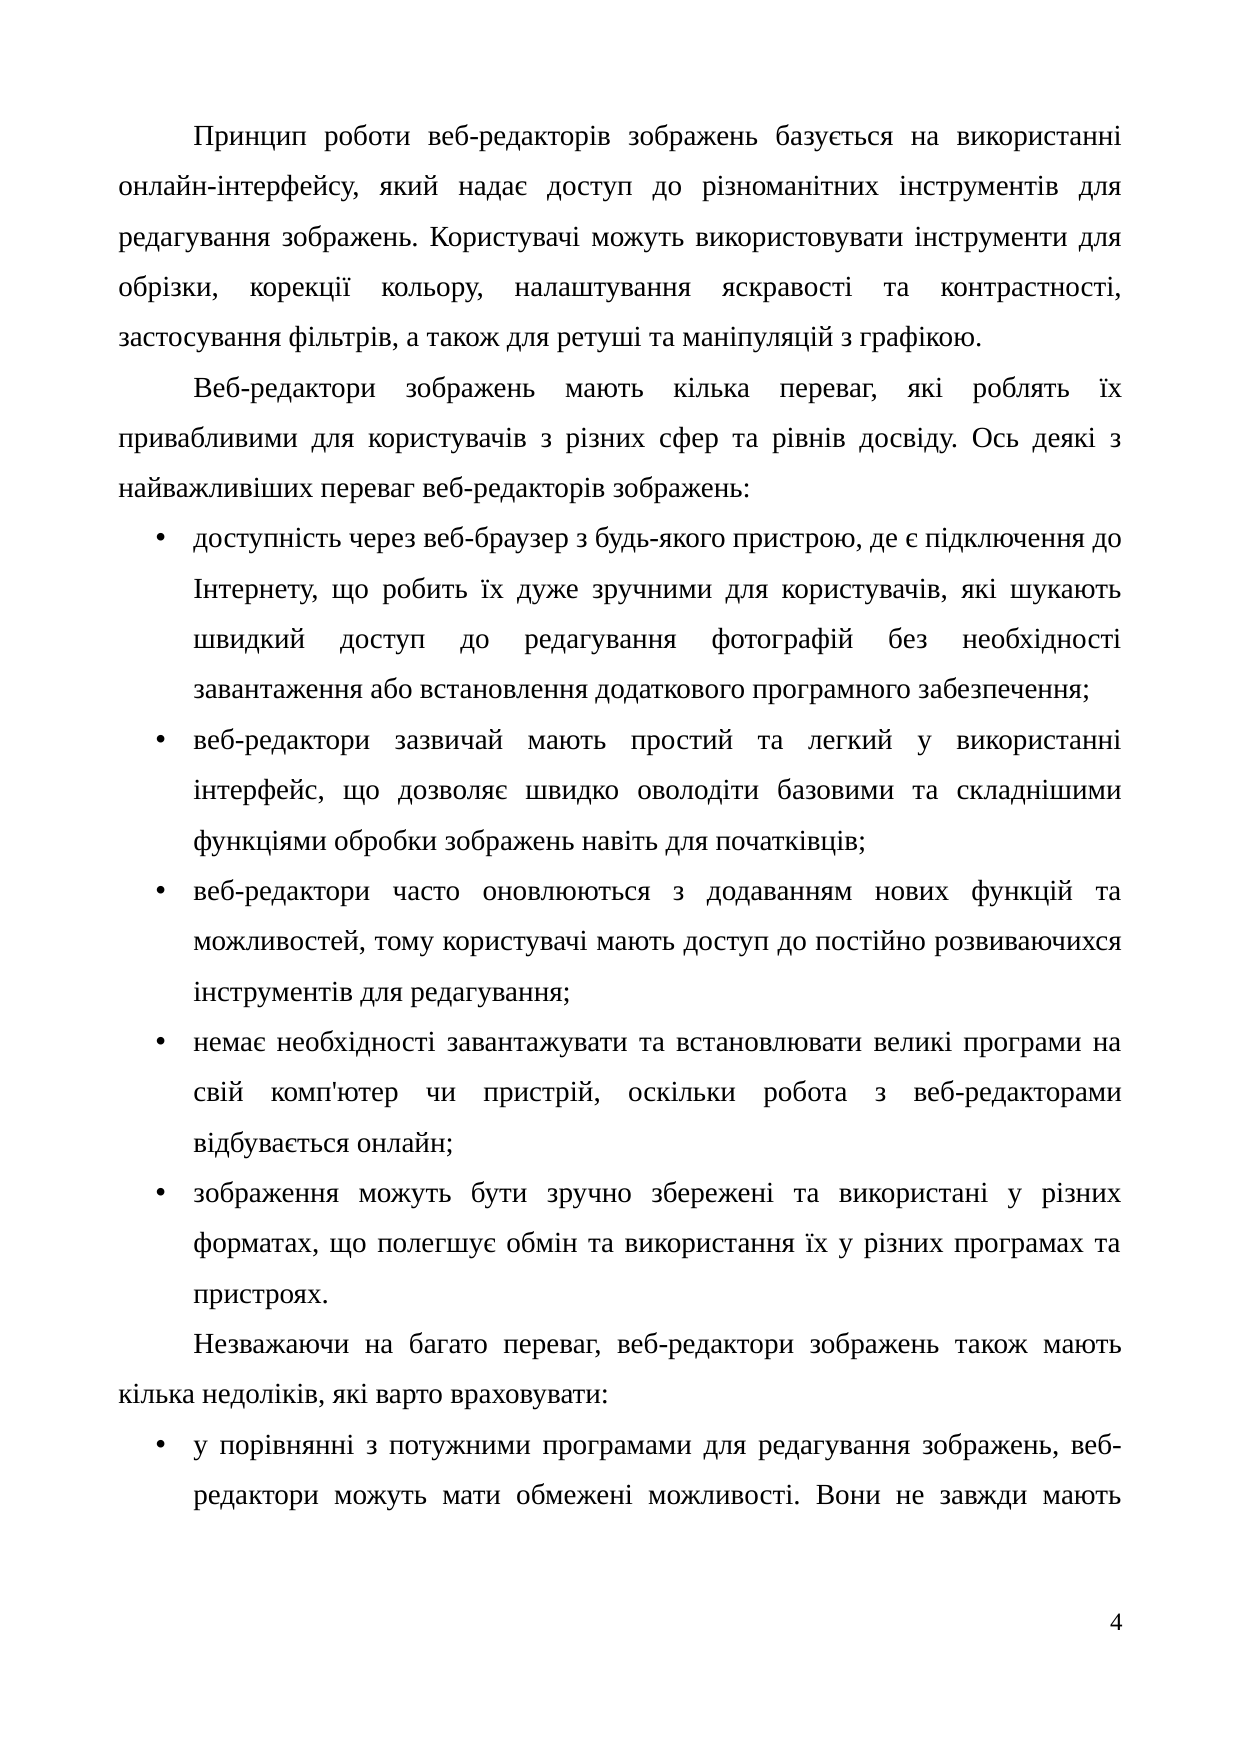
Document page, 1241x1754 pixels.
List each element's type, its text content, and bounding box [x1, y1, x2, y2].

list доступність через веб-браузер з будь-якого пристрою, де є підключення до Інтернету, що робить їх дуже зручними для користувачів, які шукають швидкий доступ до редагування фотографій без необхідності завантаження або встановлення додаткового програмного забезпечення; [156, 521, 1122, 705]
text Принцип роботи веб-редакторів зображень базується на використанні онлайн-інтерфейсу, який надає доступ до різноманітних інструментів для редагування зображень. Користувачі можуть використовувати інструменти для обрізки, корекції кольору, налаштування яскравості та контрастності, застосування фільтрів, а також для ретуші та маніпуляцій з графікою. [118, 118, 1122, 353]
list веб-редактори зазвичай мають простий та легкий у використанні інтерфейс, що дозволяє швидко оволодіти базовими та складнішими функціями обробки зображень навіть для початківців; [156, 722, 1122, 856]
list веб-редактори часто оновлюються з додаванням нових функцій та можливостей, тому користувачі мають доступ до постійно розвиваючихся інструментів для редагування; [156, 873, 1122, 1007]
list немає необхідності завантажувати та встановлювати великі програми на свій комп'ютер чи пристрій, оскільки робота з веб-редакторами відбувається онлайн; [156, 1024, 1122, 1158]
list зображення можуть бути зручно збережені та використані у різних форматах, що полегшує обмін та використання їх у різних програмах та пристроях. [156, 1175, 1122, 1309]
text Веб-редактори зображень мають кілька переваг, які роблять їх привабливими для користувачів з різних сфер та рівнів досвіду. Ось деякі з найважливіших переваг веб-редакторів зображень: [118, 370, 1122, 504]
text Незважаючи на багато переваг, веб-редактори зображень також мають кілька недоліків, які варто враховувати: [118, 1326, 1122, 1410]
list у порівнянні з потужними програмами для редагування зображень, веб-редактори можуть мати обмежені можливості. Вони не завжди мають [156, 1427, 1122, 1511]
